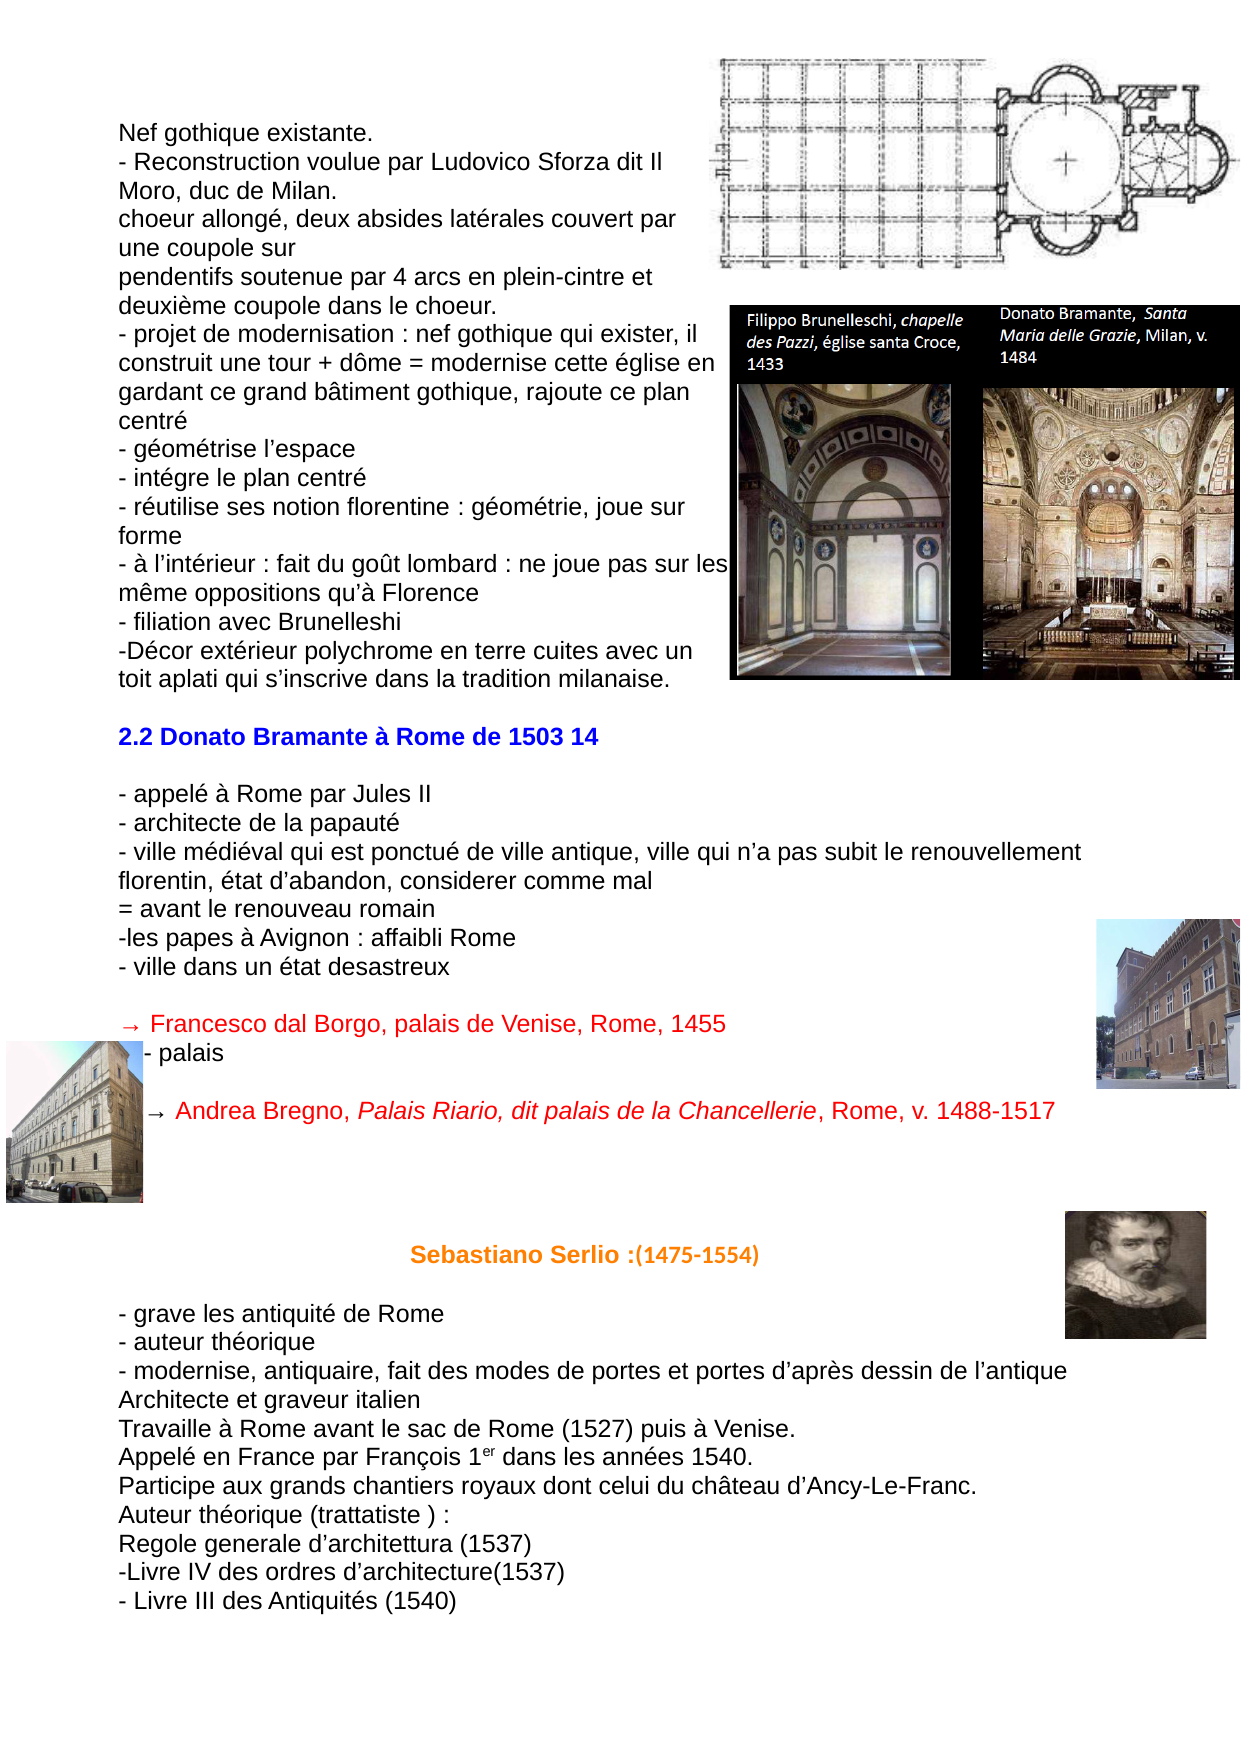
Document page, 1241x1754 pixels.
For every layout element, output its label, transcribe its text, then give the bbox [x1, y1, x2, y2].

text - ville médiéval qui est ponctué de ville antique, ville qui n’a pas subit le renouvellement florentin, état d’abandon, considerer comme mal [118, 837, 1122, 894]
picture [708, 58, 1241, 270]
text Travaille à Rome avant le sac de Rome (1527) puis à Venise. [118, 1414, 1122, 1442]
text Auteur théorique (trattatiste ) : [118, 1500, 1122, 1529]
text - architecte de la papauté [118, 808, 1122, 837]
text 2.2 Donato Bramante à Rome de 1503 14 [118, 722, 1122, 751]
text choeur allongé, deux absides latérales couvert par une coupole sur [118, 204, 708, 262]
text - réutilise ses notion florentine : géométrie, joue sur forme [118, 492, 729, 549]
text → Andrea Bregno, Palais Riario, dit palais de la Chancellerie, Rome, v. 1488-1517 [144, 1096, 1122, 1124]
text Architecte et graveur italien [118, 1385, 1122, 1414]
text - projet de modernisation : nef gothique qui exister, il construit une tour + dôme = modernise cette église en gardant ce grand bâtiment gothique, rajoute ce plan centré [118, 319, 729, 434]
text - palais [118, 1038, 1096, 1067]
text Regole generale d’architettura (1537) [118, 1529, 1122, 1557]
text Appelé en France par François 1er dans les années 1540. [118, 1442, 1122, 1471]
text = avant le renouveau romain [118, 894, 1122, 923]
text - appelé à Rome par Jules II [118, 779, 1122, 808]
text - grave les antiquité de Rome [118, 1299, 1065, 1327]
text - à l’intérieur : fait du goût lombard : ne joue pas sur les même oppositions qu’à Florence [118, 549, 729, 607]
text Participe aux grands chantiers royaux dont celui du château d’Ancy-Le-Franc. [118, 1471, 1122, 1500]
text -les papes à Avignon : affaibli Rome [118, 923, 1096, 952]
text -Décor extérieur polychrome en terre cuites avec un toit aplati qui s’inscrive dans la tradition milanaise. [118, 636, 1122, 693]
text - intégre le plan centré [118, 463, 729, 492]
text - Livre III des Antiquités (1540) [118, 1586, 1122, 1615]
text - auteur théorique [118, 1327, 1122, 1356]
text - filiation avec Brunelleshi [118, 607, 729, 636]
text pendentifs soutenue par 4 arcs en plein-cintre et deuxième coupole dans le choeur. [118, 262, 1122, 319]
picture [1065, 1211, 1207, 1339]
text - géométrise l’espace [118, 434, 729, 463]
text Nef gothique existante. [118, 118, 708, 147]
picture [6, 1041, 144, 1203]
picture [1096, 919, 1241, 1089]
text Sebastiano Serlio :(1475-1554) [118, 1239, 1065, 1270]
text -Livre IV des ordres d’architecture(1537) [118, 1557, 1122, 1586]
picture [729, 305, 1240, 680]
text - Reconstruction voulue par Ludovico Sforza dit Il Moro, duc de Milan. [118, 147, 708, 204]
text - ville dans un état desastreux [118, 952, 1096, 981]
text → Francesco dal Borgo, palais de Venise, Rome, 1455 [118, 1009, 1096, 1038]
text - modernise, antiquaire, fait des modes de portes et portes d’après dessin de l’antique [118, 1356, 1122, 1385]
